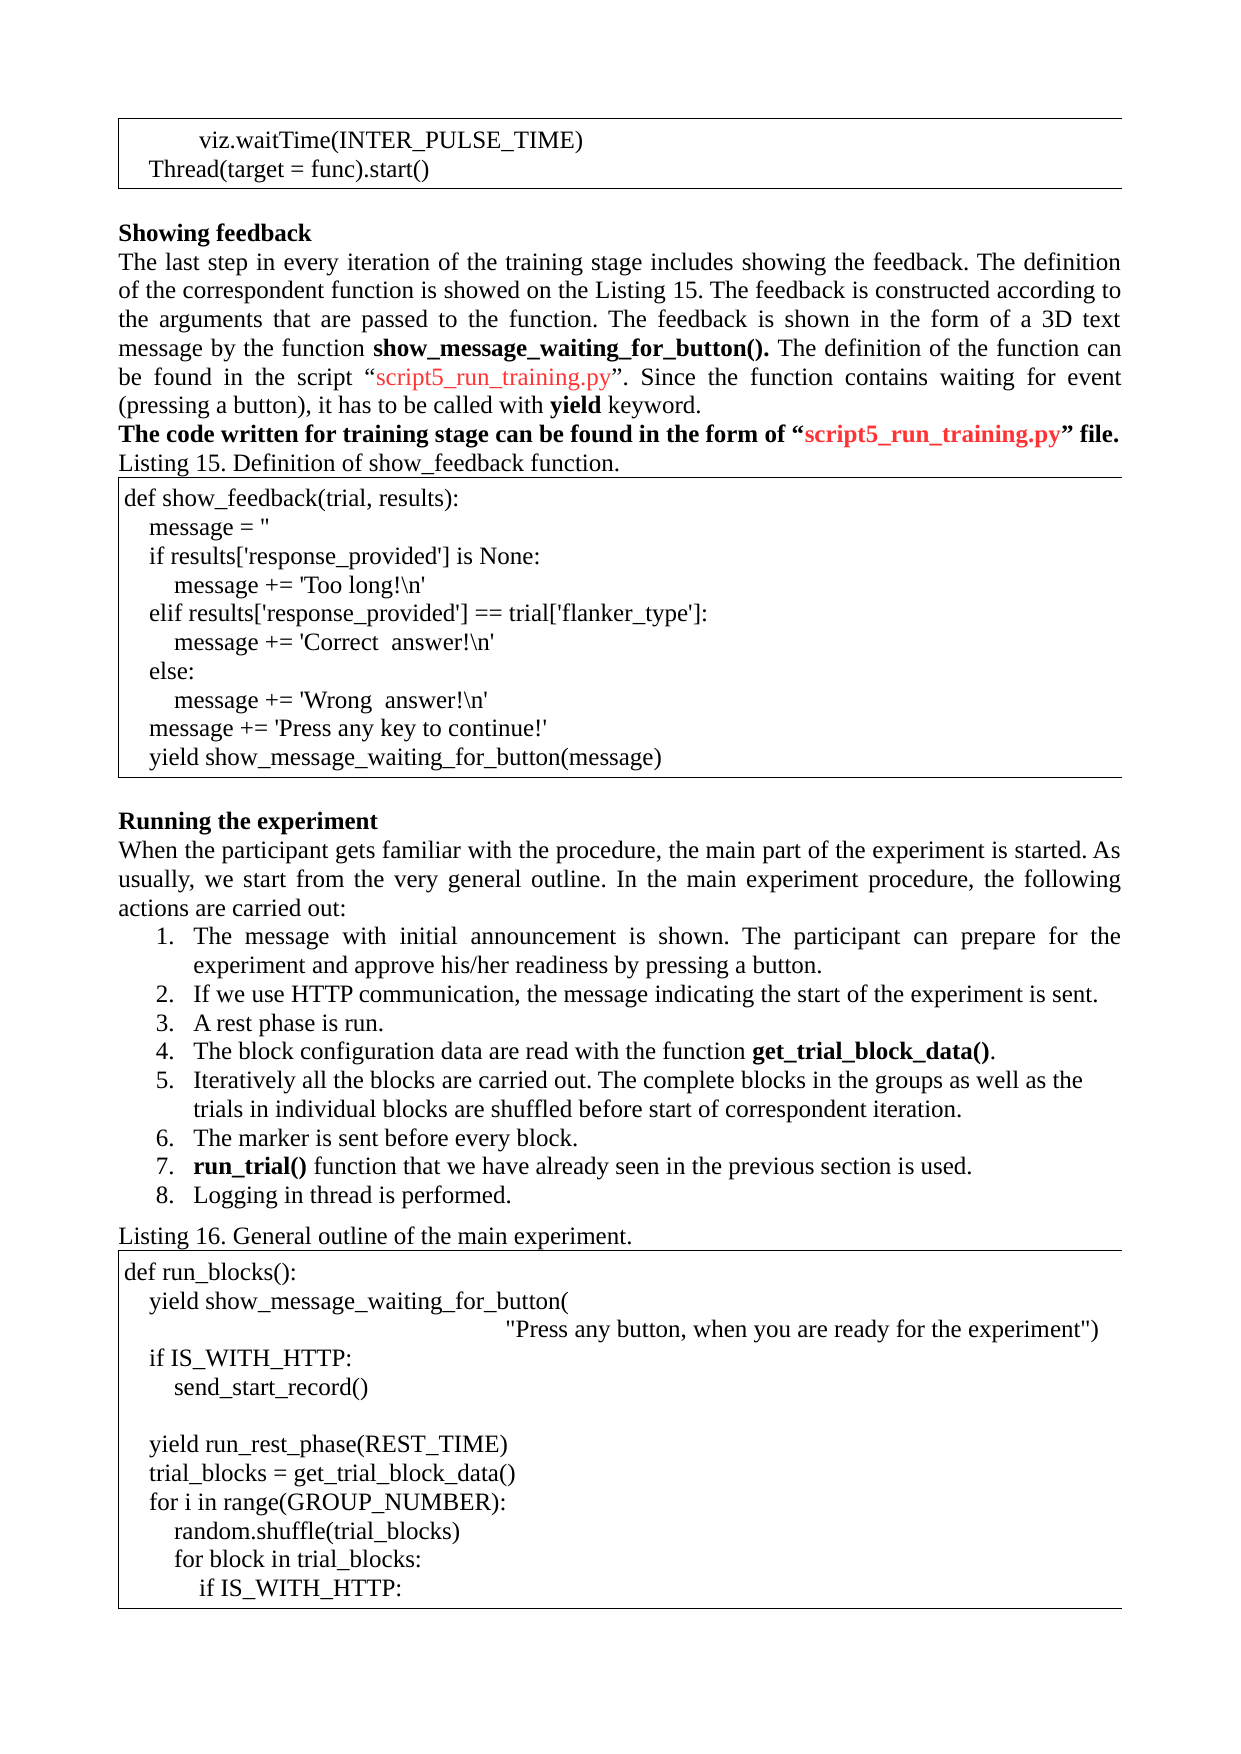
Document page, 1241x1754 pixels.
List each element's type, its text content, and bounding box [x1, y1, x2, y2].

text When the participant gets familiar with the procedure, the main part of the experiment is started. As usually, we start from the very general outline. In the main experiment procedure, the following actions are carried out: [118, 835, 1122, 921]
list Logging in thread is performed. [156, 1180, 1122, 1209]
text Listing 16. General outline of the main experiment. [118, 1221, 1122, 1250]
table_header def run_blocks(): yield show_message_waiting_for_button( "Press any button, when you are ready for the experiment") if IS_WITH_HTTP: send_start_record() yield run_rest_phase(REST_TIME) trial_blocks = get_trial_block_data() for i in range(GROUP_NUMBER): random.shuffle(trial_blocks) for block in trial_blocks: if IS_WITH_HTTP: [119, 1251, 1122, 1608]
list If we use HTTP communication, the message indicating the start of the experiment is sent. [156, 979, 1122, 1008]
text Showing feedback [118, 218, 1122, 247]
text Listing 15. Definition of show_feedback function. [118, 448, 1122, 477]
table_header def show_feedback(trial, results): message = '' if results['response_provided'] is None: message += 'Too long!\n' elif results['response_provided'] == trial['flanker_type']: message += 'Correct answer!\n' else: message += 'Wrong answer!\n' message += 'Press any key to continue!' yield show_message_waiting_for_button(message) [119, 478, 1122, 777]
text The last step in every iteration of the training stage includes showing the feedback. The definition of the correspondent function is showed on the Listing 15. The feedback is constructed according to the arguments that are passed to the function. The feedback is shown in the form of a 3D text message by the function show_message_waiting_for_button(). The definition of the function can be found in the script “script5_run_training.py”. Since the function contains waiting for event (pressing a button), it has to be called with yield keyword. [118, 247, 1122, 419]
table_header viz.waitTime(INTER_PULSE_TIME) Thread(target = func).start() [119, 119, 1122, 188]
list The message with initial announcement is shown. The participant can prepare for the experiment and approve his/her readiness by pressing a button. [156, 921, 1122, 979]
list The block configuration data are read with the function get_trial_block_data(). [156, 1036, 1122, 1065]
text The code written for training stage can be found in the form of “script5_run_training.py” file. [118, 419, 1122, 448]
list run_trial() function that we have already seen in the previous section is used. [156, 1151, 1122, 1180]
list A rest phase is run. [156, 1008, 1122, 1036]
list Iteratively all the blocks are carried out. The complete blocks in the groups as well as the trials in individual blocks are shuffled before start of correspondent iteration. [156, 1065, 1122, 1123]
text Running the experiment [118, 806, 1122, 835]
list The marker is sent before every block. [156, 1123, 1122, 1151]
